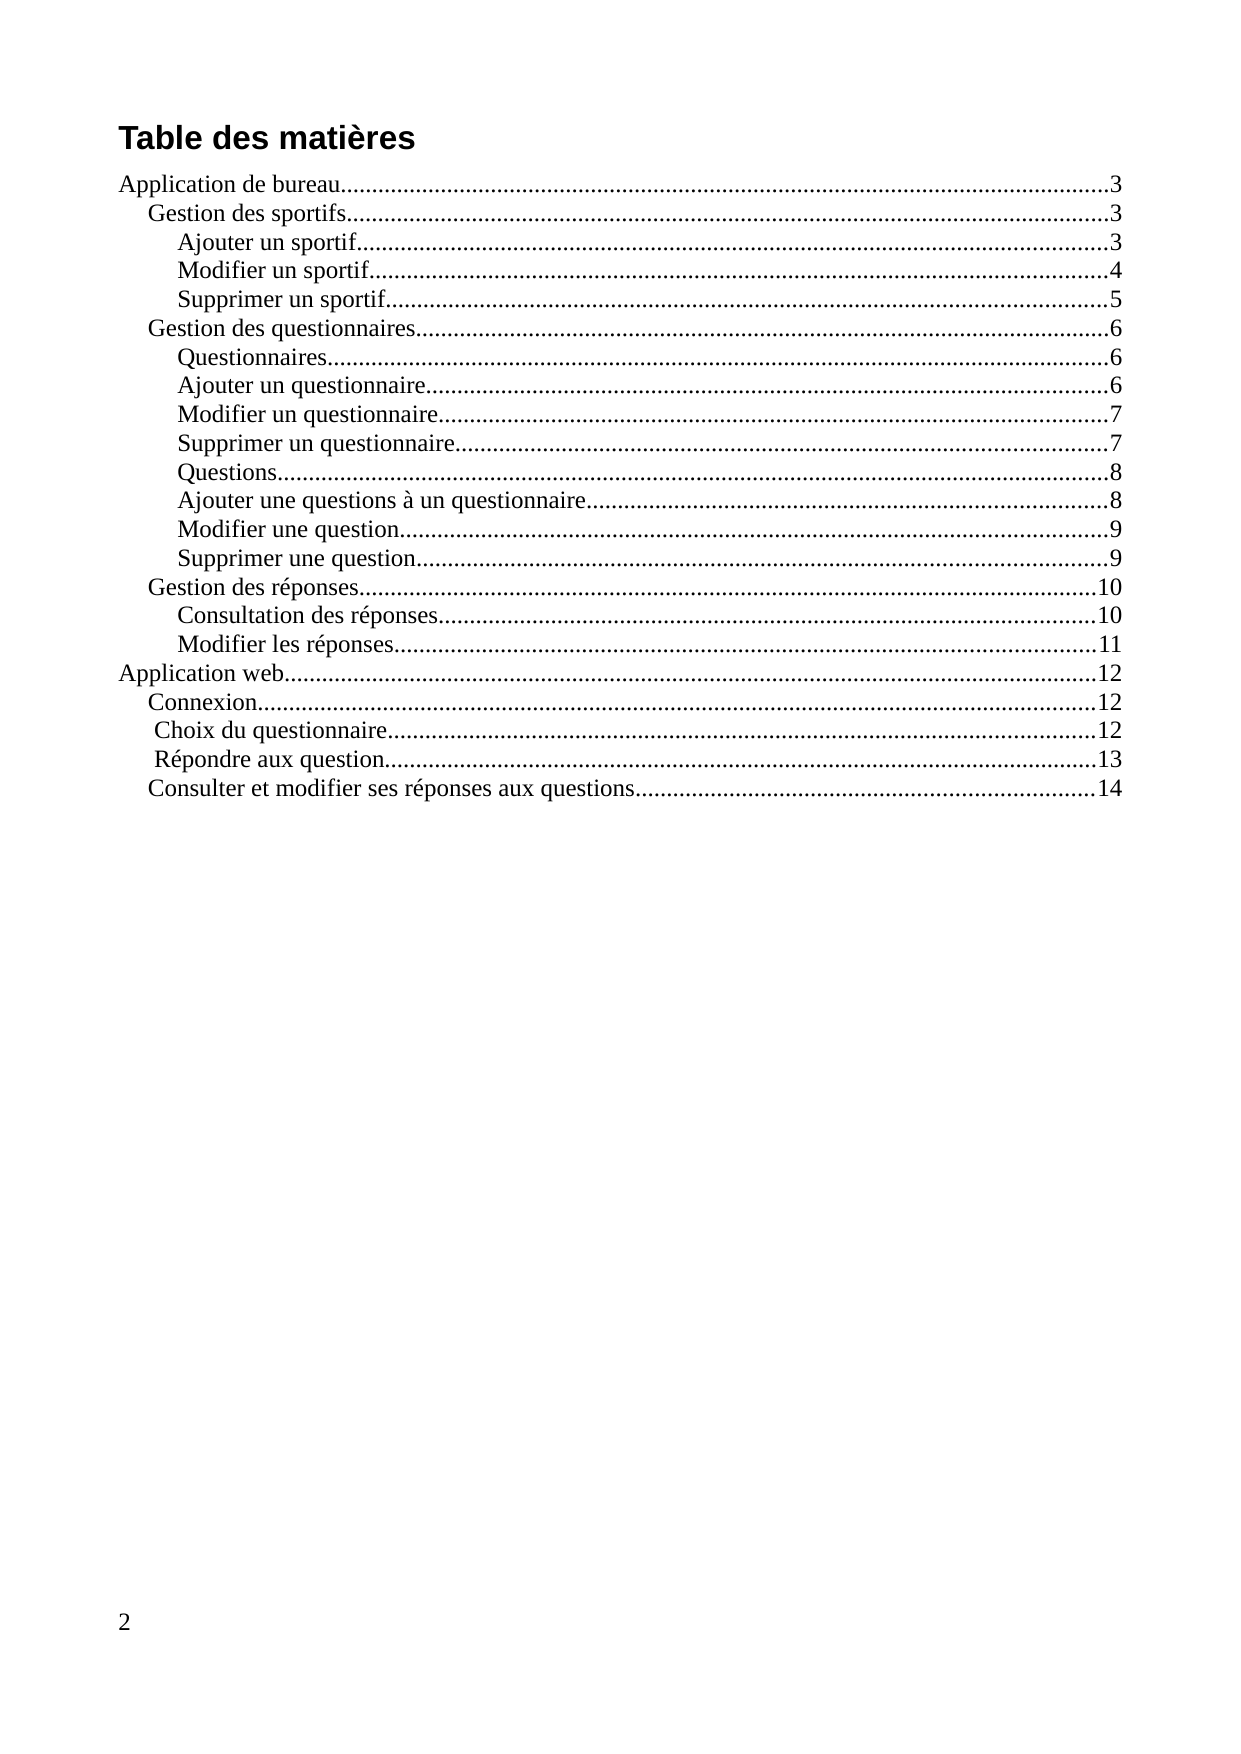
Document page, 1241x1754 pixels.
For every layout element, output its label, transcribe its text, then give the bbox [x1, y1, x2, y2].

text Modifier un questionnaire 7 [177, 399, 1122, 428]
text Gestion des sportifs 3 [148, 198, 1122, 227]
text Modifier les réponses 11 [177, 629, 1122, 658]
text Ajouter un sportif 3 [177, 227, 1122, 255]
text Gestion des questionnaires 6 [148, 313, 1122, 342]
text Modifier un sportif 4 [177, 255, 1122, 284]
text Choix du questionnaire 12 [148, 715, 1122, 744]
text Connexion 12 [148, 687, 1122, 715]
text Gestion des réponses 10 [148, 572, 1122, 600]
text Ajouter un questionnaire 6 [177, 370, 1122, 399]
text Supprimer un sportif 5 [177, 284, 1122, 313]
subtitle Table des matières [118, 118, 1122, 157]
text Questionnaires 6 [177, 342, 1122, 370]
text Supprimer une question 9 [177, 543, 1122, 572]
text Application de bureau 3 [118, 169, 1122, 198]
text Ajouter une questions à un questionnaire 8 [177, 485, 1122, 514]
text Consultation des réponses 10 [177, 600, 1122, 629]
text Répondre aux question 13 [148, 744, 1122, 773]
text Modifier une question 9 [177, 514, 1122, 543]
text Supprimer un questionnaire 7 [177, 428, 1122, 457]
text Consulter et modifier ses réponses aux questions 14 [148, 773, 1122, 802]
text Questions 8 [177, 457, 1122, 485]
text Application web 12 [118, 658, 1122, 687]
